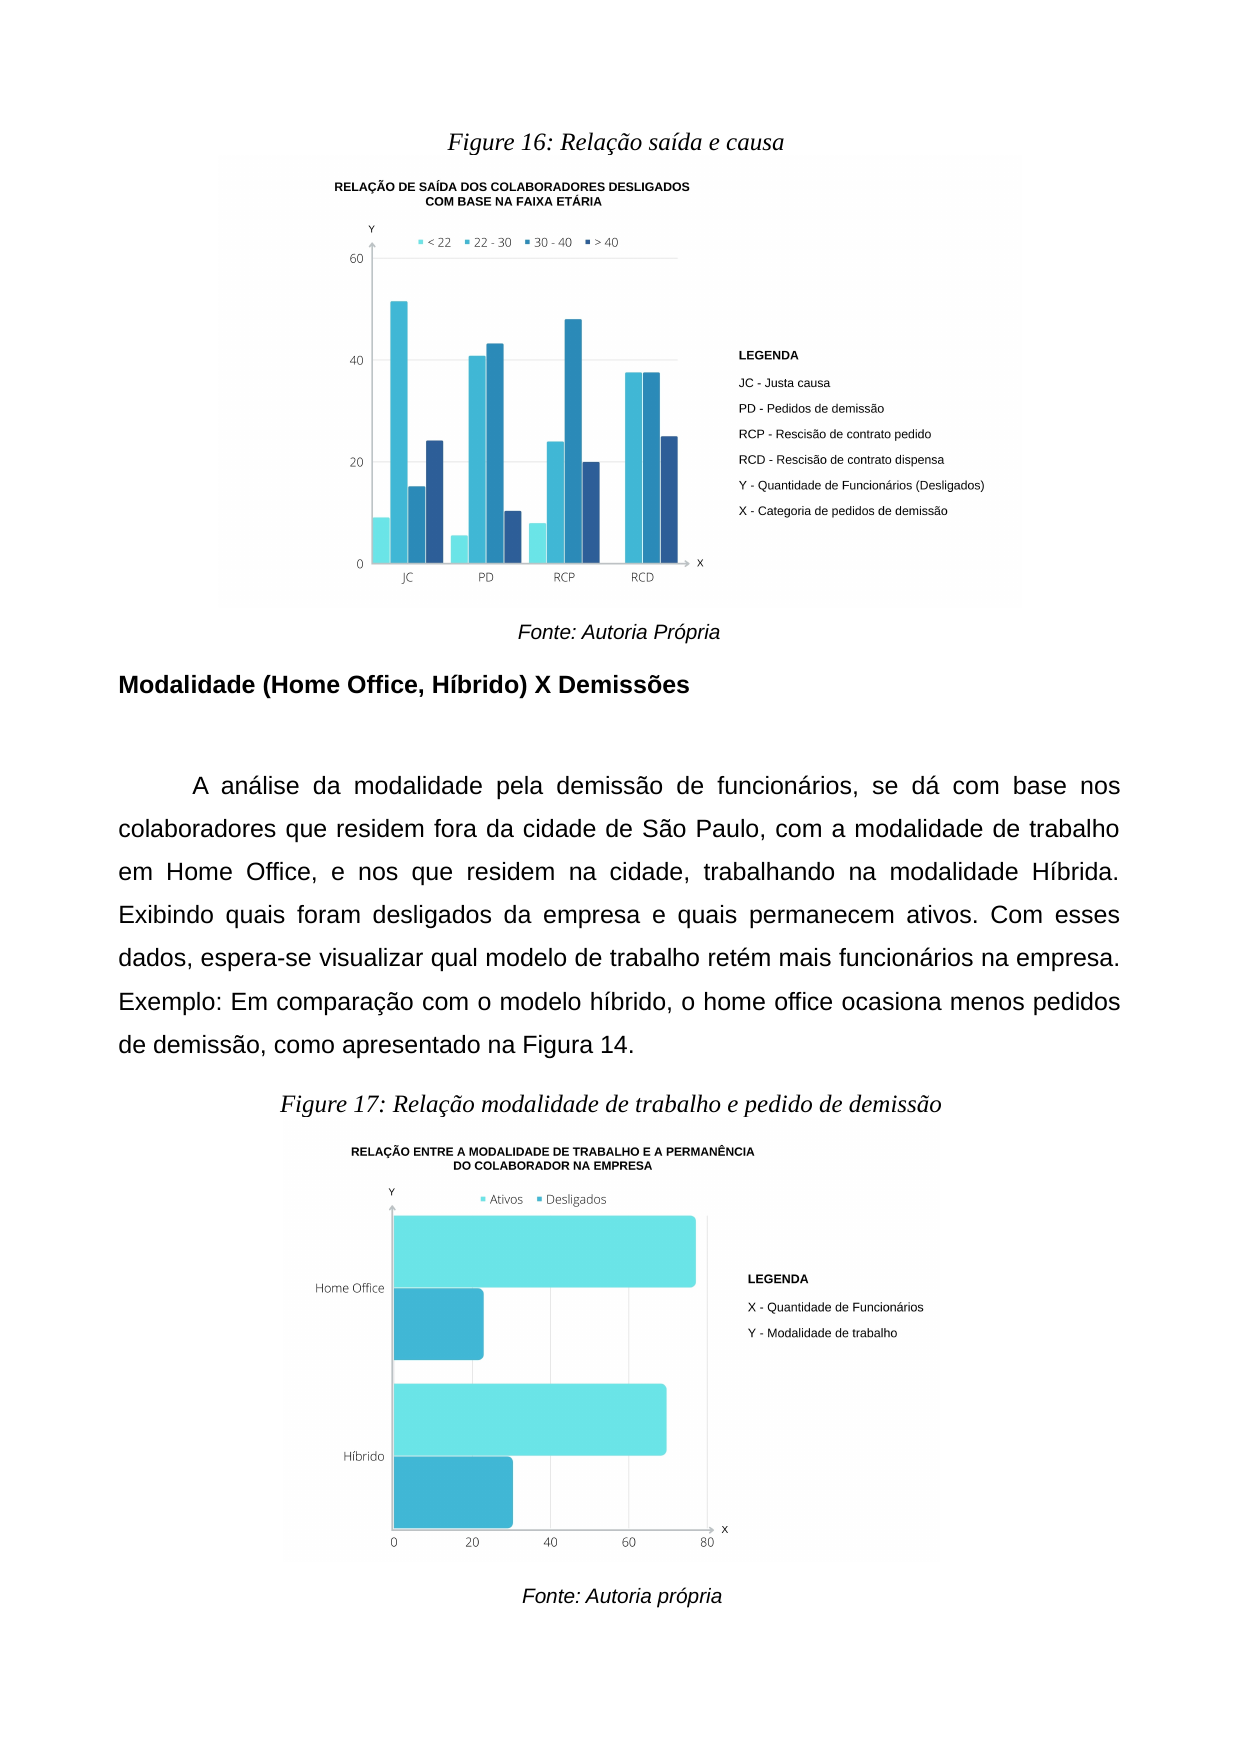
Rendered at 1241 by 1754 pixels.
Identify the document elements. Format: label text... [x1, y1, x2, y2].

text A análise da modalidade pela demissão de funcionários, se dá com base nos colaboradores que residem fora da cidade de São Paulo, com a modalidade de trabalho em Home Office, e nos que residem na cidade, trabalhando na modalidade Híbrida. Exibindo quais foram desligados da empresa e quais permanecem ativos. Com esses dados, espera-se visualizar qual modelo de trabalho retém mais funcionários na empresa. Exemplo: Em comparação com o modelo híbrido, o home office ocasiona menos pedidos de demissão, como apresentado na Figura 14. [118, 728, 1122, 1058]
text Fonte: Autoria própria [118, 1087, 1122, 1608]
text [207, 1118, 1017, 1572]
picture [283, 1117, 917, 1562]
text [118, 114, 1122, 127]
picture [218, 155, 1022, 608]
text Fonte: Autoria Própria [118, 156, 1122, 643]
text Modalidade (Home Office, Híbrido) X Demissões [118, 670, 1122, 699]
text Figure 16: Relação saída e causa [118, 127, 1122, 156]
text Figure 17: Relação modalidade de trabalho e pedido de demissão [207, 1089, 1017, 1118]
